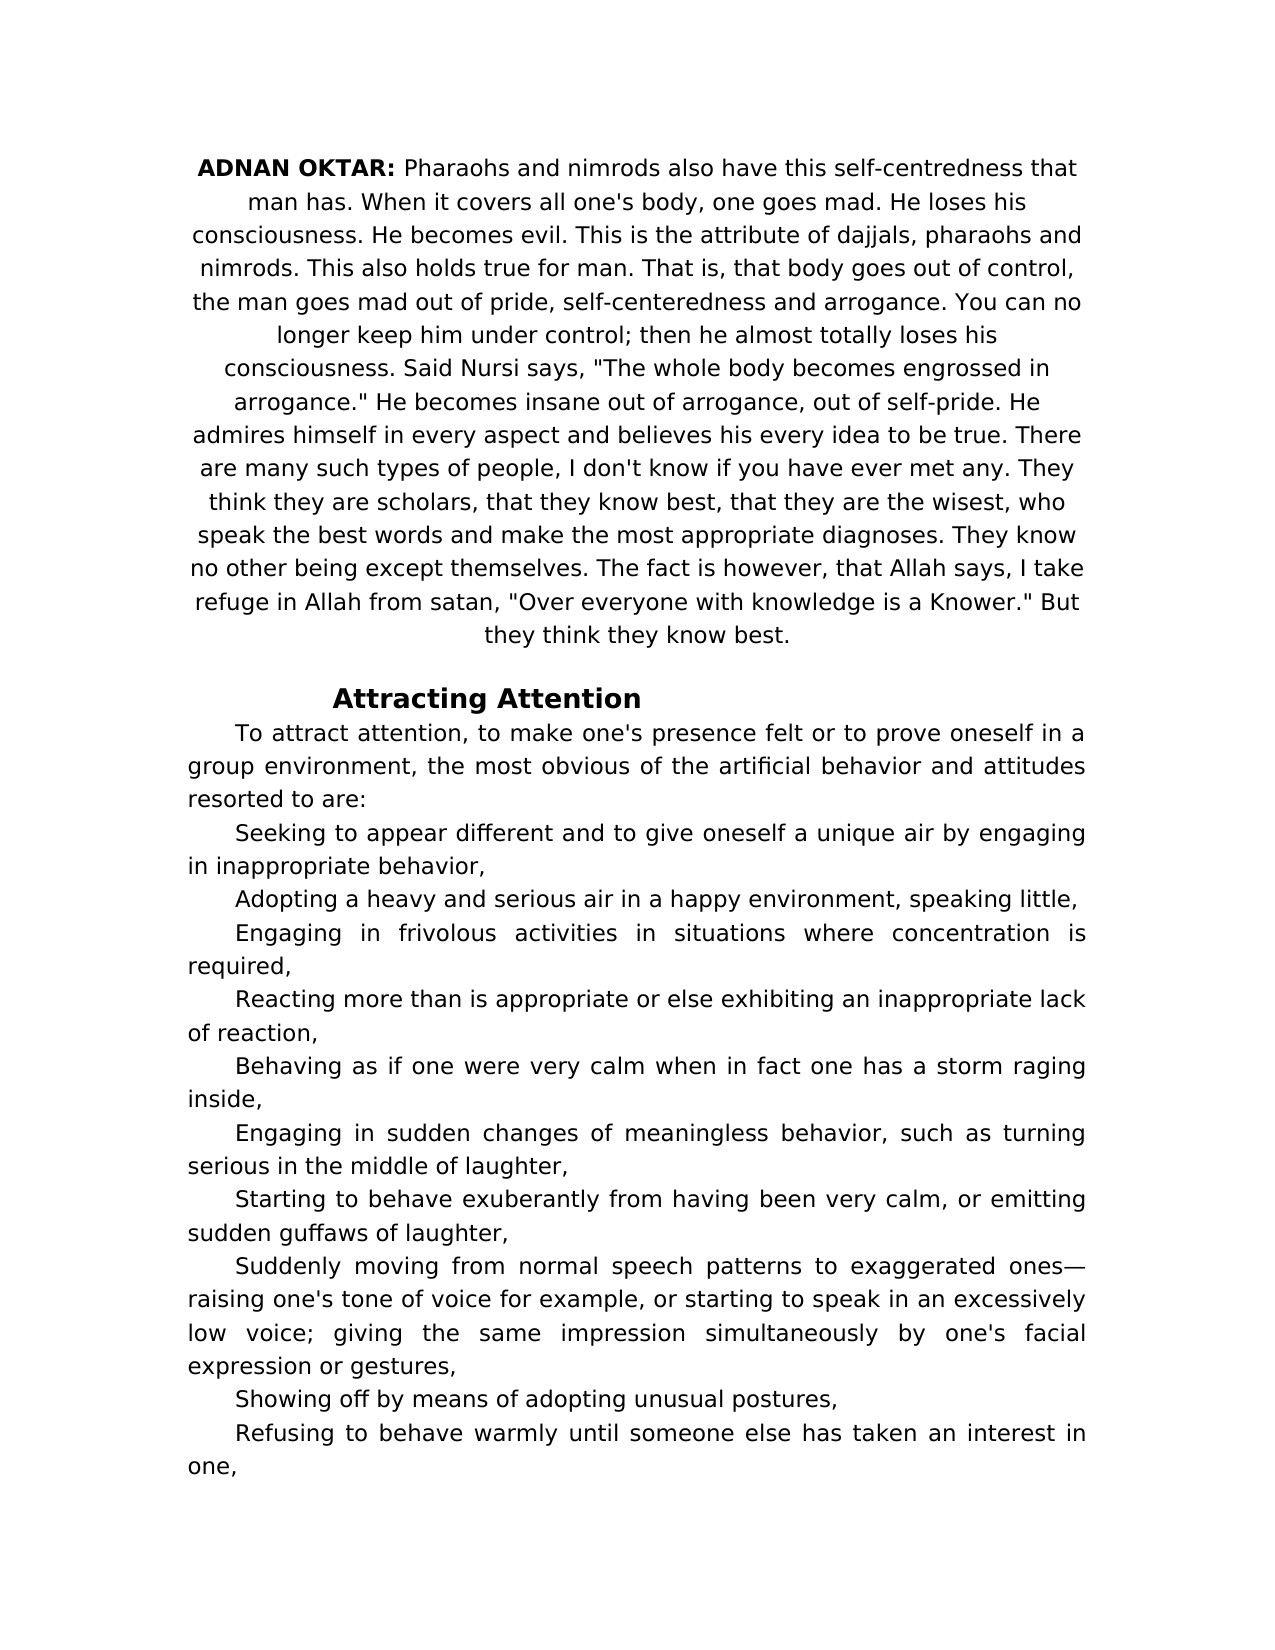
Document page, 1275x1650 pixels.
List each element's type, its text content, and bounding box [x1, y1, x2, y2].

text Attracting Attention [297, 683, 978, 714]
text ADNAN OKTAR: Pharaohs and nimrods also have this self-centredness that man has. When it covers all one's body, one goes mad. He loses his consciousness. He becomes evil. This is the attribute of dajjals, pharaohs and nimrods. This also holds true for man. That is, that body goes out of control, the man goes mad out of pride, self-centeredness and arrogance. You can no longer keep him under control; then he almost totally loses his consciousness. Said Nursi says, "The whole body becomes engrossed in arrogance." He becomes insane out of arrogance, out of self-pride. He admires himself in every aspect and believes his every idea to be true. There are many such types of people, I don't know if you have ever met any. They think they are scholars, that they know best, that they are the wisest, who speak the best words and make the most appropriate diagnoses. They know no other being except themselves. The fact is however, that Allah says, I take refuge in Allah from satan, "Over everyone with knowledge is a Knower." But they think they know best. [187, 150, 1087, 650]
text Adopting a heavy and serious air in a happy environment, speaking little, [187, 881, 1087, 914]
text To attract attention, to make one's presence felt or to prove oneself in a group environment, the most obvious of the artificial behavior and attitudes resorted to are: [187, 714, 1087, 814]
text Suddenly moving from normal speech patterns to exaggerated ones—raising one's tone of voice for example, or starting to speak in an excessively low voice; giving the same impression simultaneously by one's facial expression or gestures, [187, 1248, 1087, 1381]
text Engaging in frivolous activities in situations where concentration is required, [187, 914, 1087, 981]
text Behaving as if one were very calm when in fact one has a storm raging inside, [187, 1048, 1087, 1114]
text Showing off by means of adopting unusual postures, [187, 1381, 1087, 1414]
text Engaging in sudden changes of meaningless behavior, such as turning serious in the middle of laughter, [187, 1114, 1087, 1181]
text Reacting more than is appropriate or else exhibiting an inappropriate lack of reaction, [187, 981, 1087, 1048]
text Refusing to behave warmly until someone else has taken an interest in one, [187, 1414, 1087, 1481]
text Starting to behave exuberantly from having been very calm, or emitting sudden guffaws of laughter, [187, 1181, 1087, 1248]
text Seeking to appear different and to give oneself a unique air by engaging in inappropriate behavior, [187, 814, 1087, 881]
